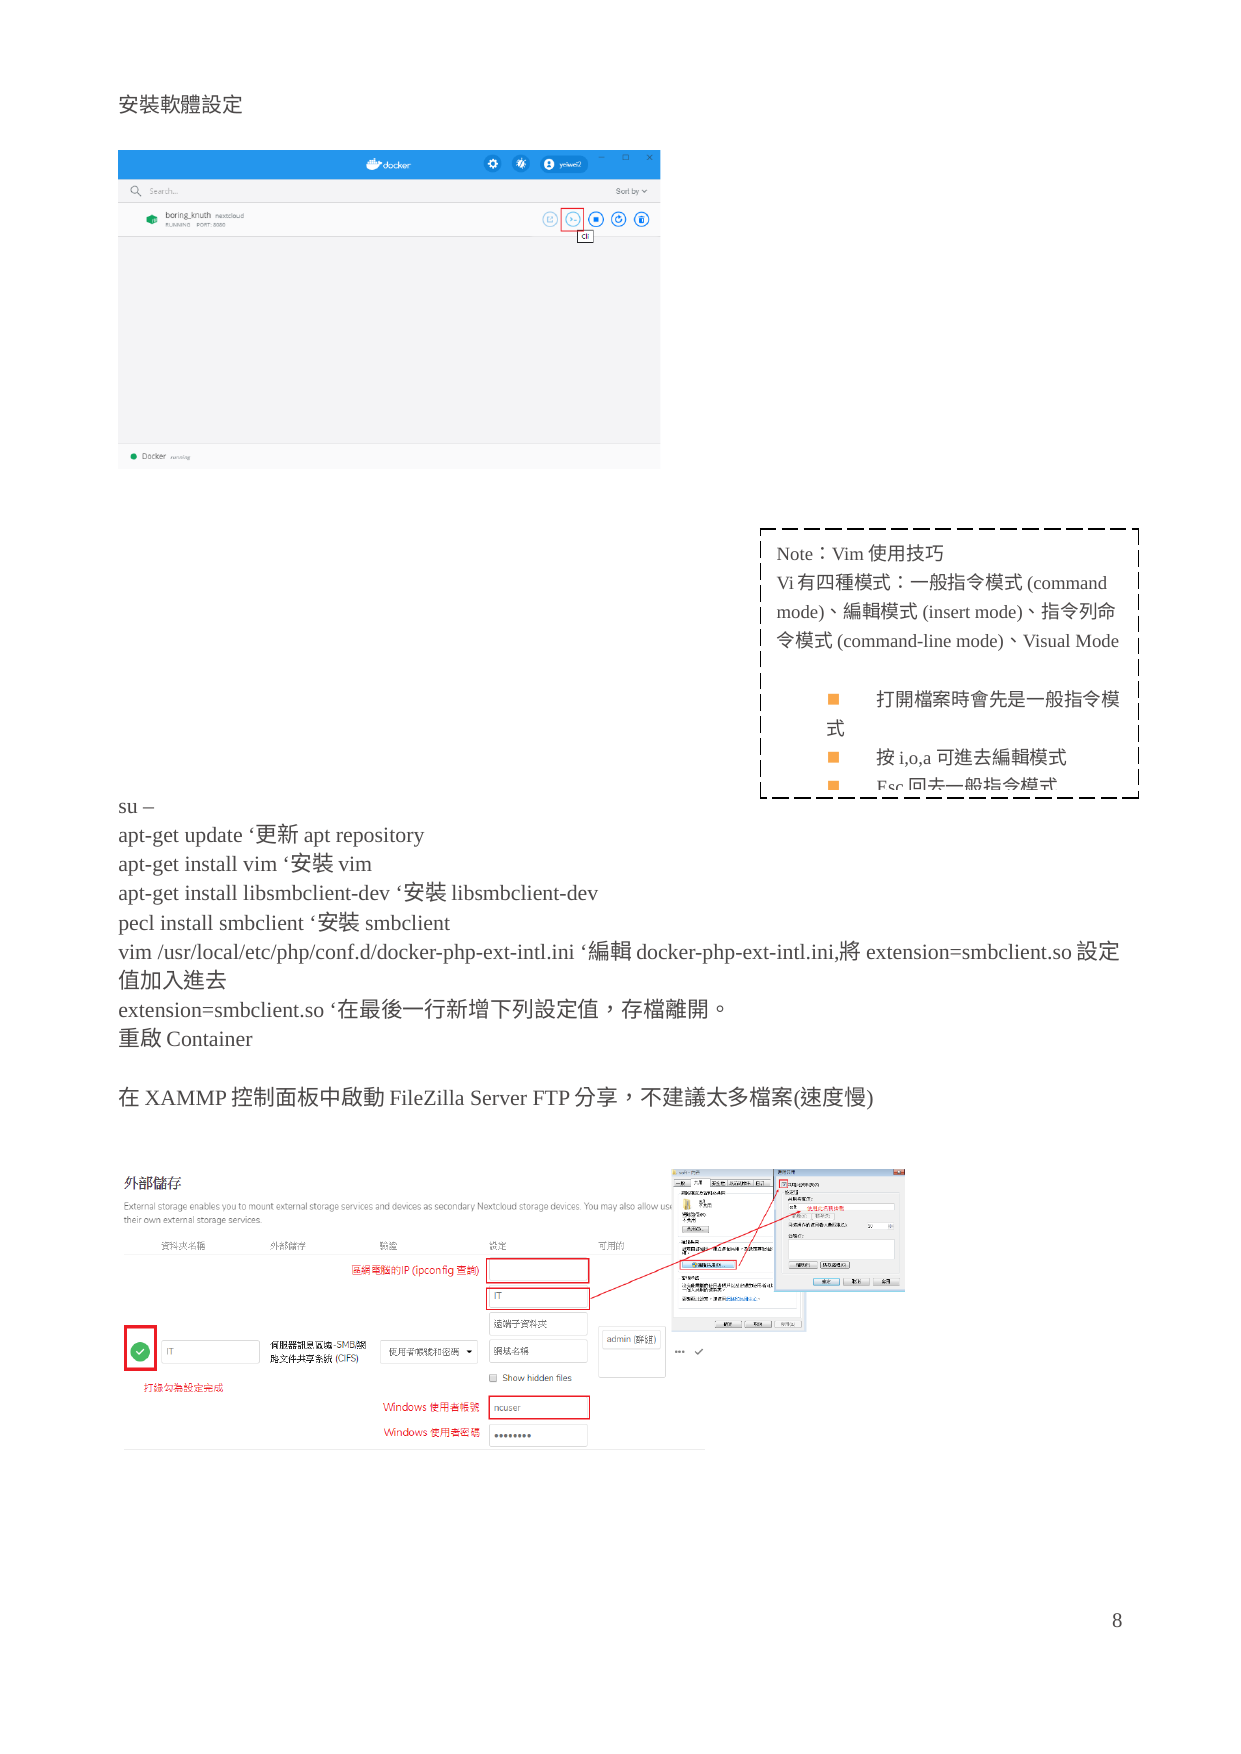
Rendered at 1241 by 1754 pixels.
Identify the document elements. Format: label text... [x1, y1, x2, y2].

text 在XAMMP 控制面板中啟動FileZilla Server FTP分享，不建議太多檔案(速度慢) [118, 1082, 1122, 1111]
list Esc 回去一般指令模式 [826, 770, 1122, 790]
list 打開檔案時會先是一般指令模式 [826, 683, 1122, 741]
list 按i,o,a 可進去編輯模式 [826, 741, 1122, 770]
text apt-get install vim ‘安裝vim [118, 848, 1122, 877]
text su – [118, 790, 1122, 819]
text apt-get update ‘更新apt repository [118, 819, 1122, 848]
text apt-get install libsmbclient-dev ‘安裝libsmbclient-dev [118, 877, 1122, 907]
text 重啟Container [118, 1023, 1122, 1052]
text Note：Vim 使用技巧 [776, 537, 1122, 566]
text vim /usr/local/etc/php/conf.d/docker-php-ext-intl.ini ‘編輯docker-php-ext-intl.ini,將extension=smbclient.so設定值加入進去 [118, 936, 1122, 994]
text extension=smbclient.so ‘在最後一行新增下列設定值，存檔離開。 [118, 994, 1122, 1023]
text pecl install smbclient ‘安裝smbclient [118, 907, 1122, 936]
text Vi有四種模式：一般指令模式 (command mode)、編輯模式 (insert mode)、指令列命令模式 (command-line mode)、Visual Mode [776, 566, 1122, 654]
